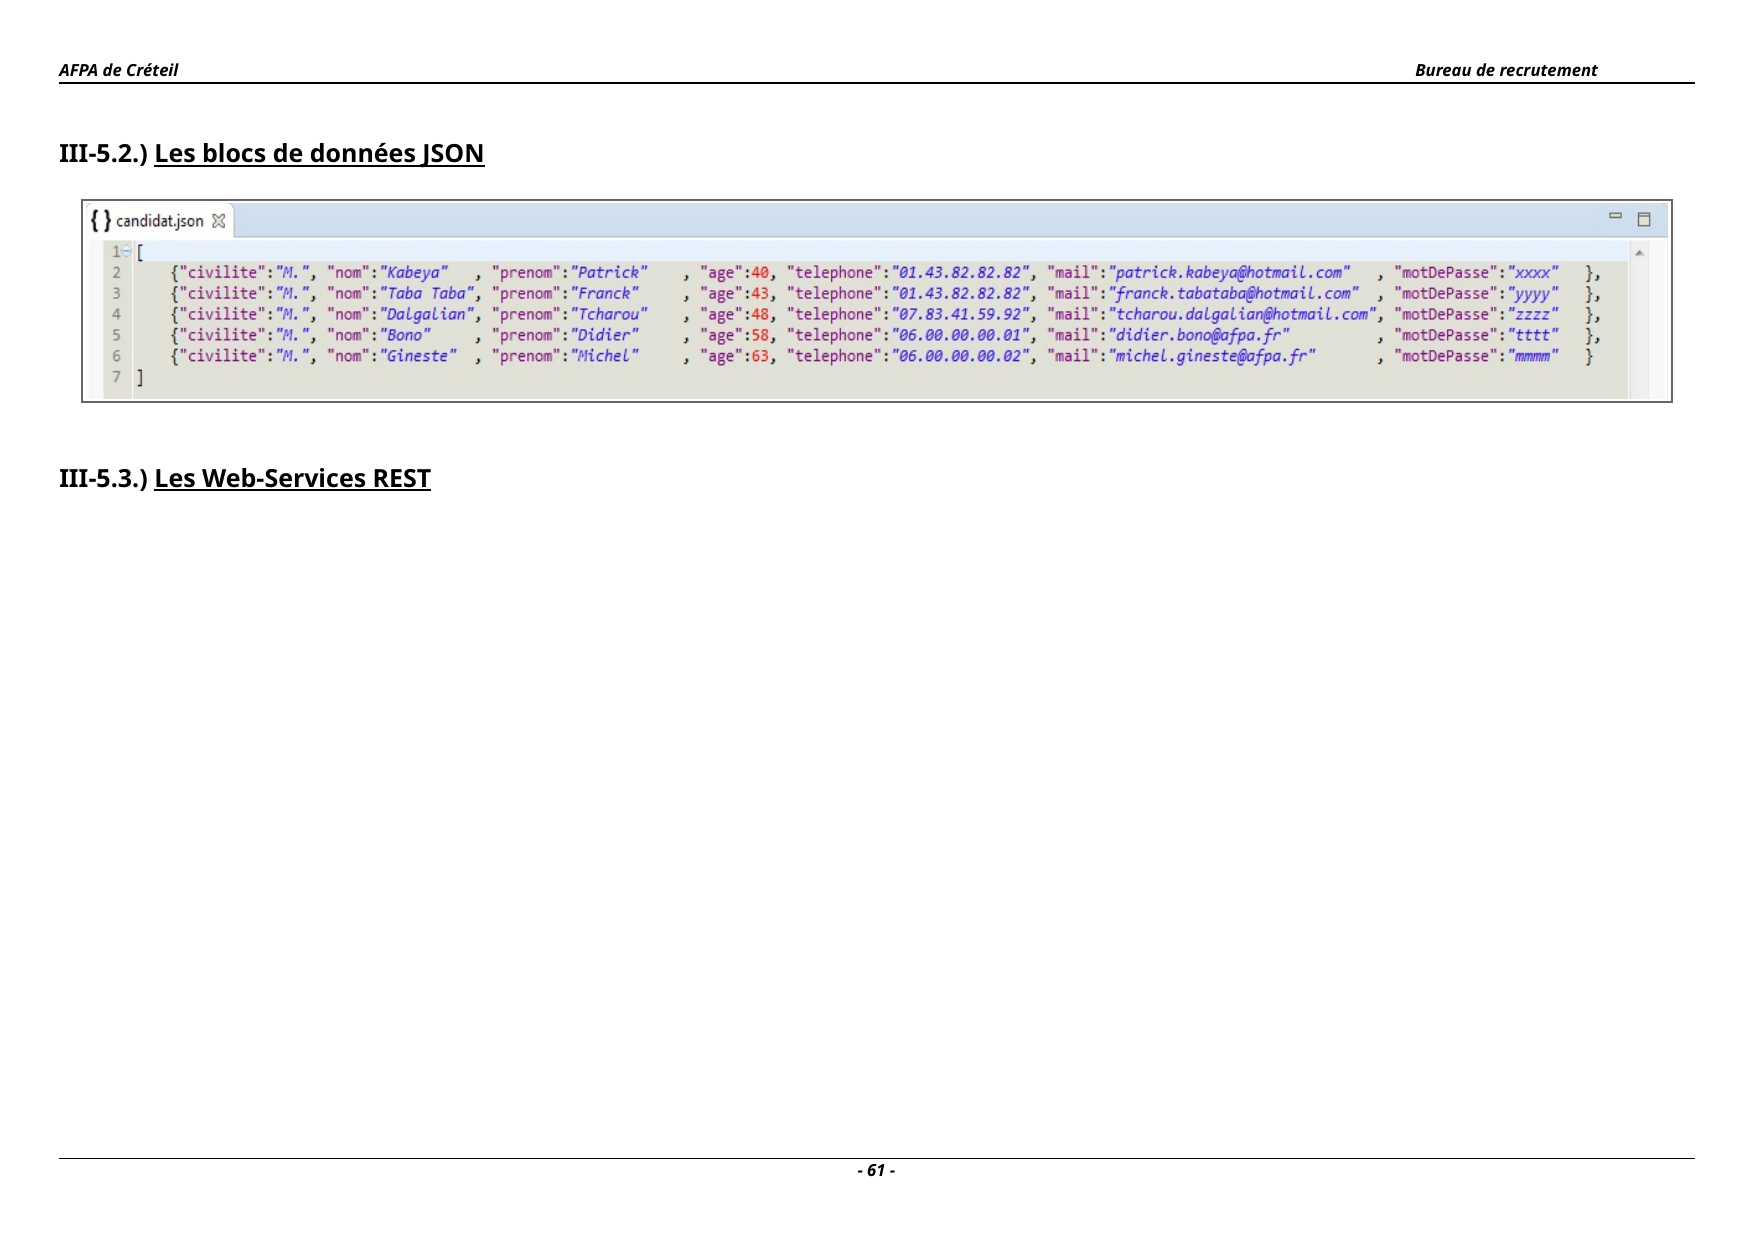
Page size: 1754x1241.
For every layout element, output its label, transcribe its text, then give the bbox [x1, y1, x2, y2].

text III-5.3.) Les Web-Services REST [59, 460, 1695, 494]
picture [86, 203, 1668, 399]
text III-5.2.) Les blocs de données JSON [59, 136, 1695, 170]
